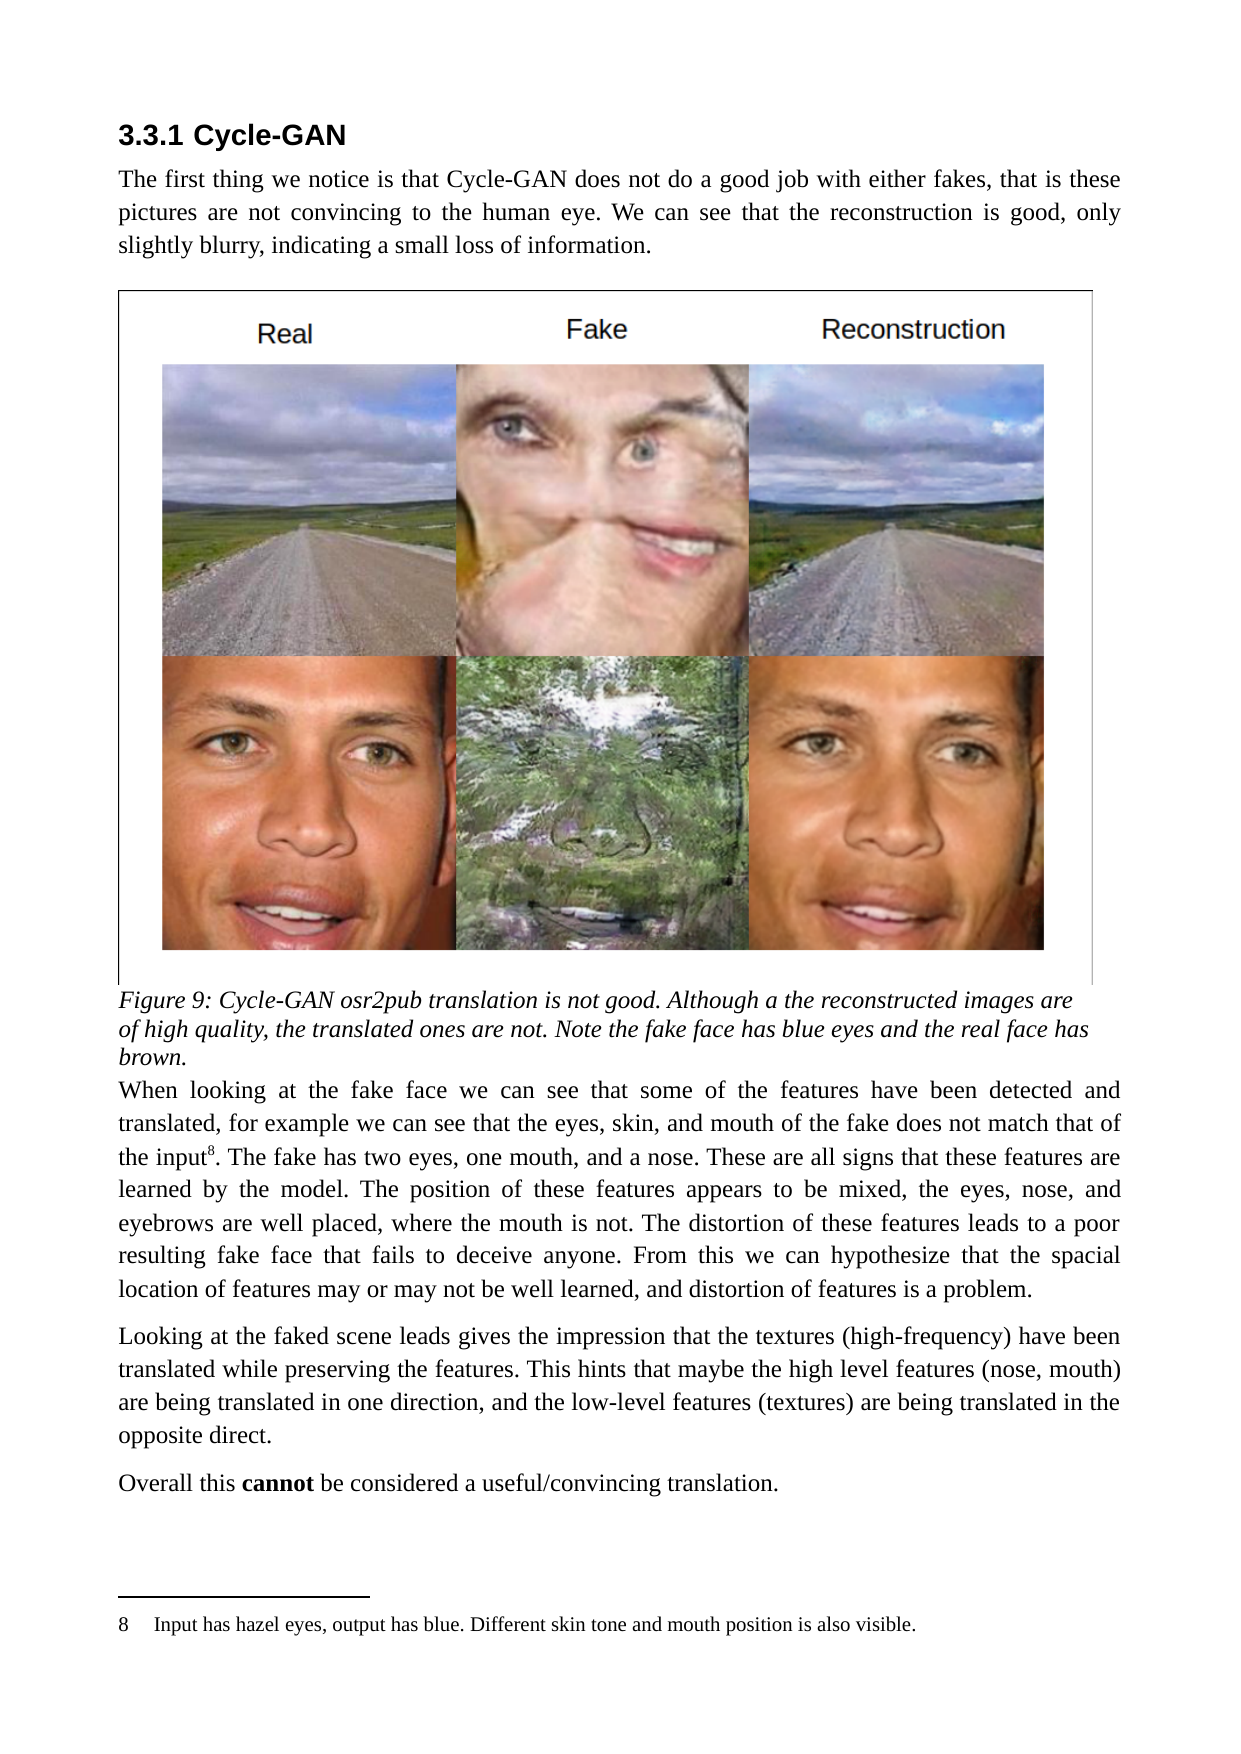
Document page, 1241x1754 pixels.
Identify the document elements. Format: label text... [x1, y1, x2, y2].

text Input has hazel eyes, output has blue. Different skin tone and mouth position is also visible. [118, 1612, 1122, 1636]
text Figure 9: Cycle-GAN osr2pub translation is not good. Although a the reconstructed images are of high quality, the translated ones are not. Note the fake face has blue eyes and the real face has brown. [118, 985, 1093, 1071]
text When looking at the fake face we can see that some of the features have been detected and translated, for example we can see that the eyes, skin, and mouth of the fake does not match that of the input. The fake has two eyes, one mouth, and a nose. These are all signs that these features are learned by the model. The position of these features appears to be mixed, the eyes, nose, and eyebrows are well placed, where the mouth is not. The distortion of these features leads to a poor resulting fake face that fails to deceive anyone. From this we can hypothesize that the spacial location of features may or may not be well learned, and distortion of features is a problem. [118, 278, 1122, 1302]
text Looking at the faked scene leads gives the impression that the textures (high-frequency) have been translated while preserving the features. This hints that maybe the high level features (nose, mouth) are being translated in one direction, and the low-level features (textures) are being translated in the opposite direct. [118, 1321, 1122, 1449]
text The first thing we notice is that Cycle-GAN does not do a good job with either fakes, that is these pictures are not convincing to the human eye. We can see that the reconstruction is good, only slightly blurry, indicating a small loss of information. [118, 164, 1122, 259]
subtitle Cycle-GAN [118, 118, 1122, 152]
picture [118, 290, 1093, 985]
text Overall this cannot be considered a useful/convincing translation. [118, 1468, 1122, 1497]
